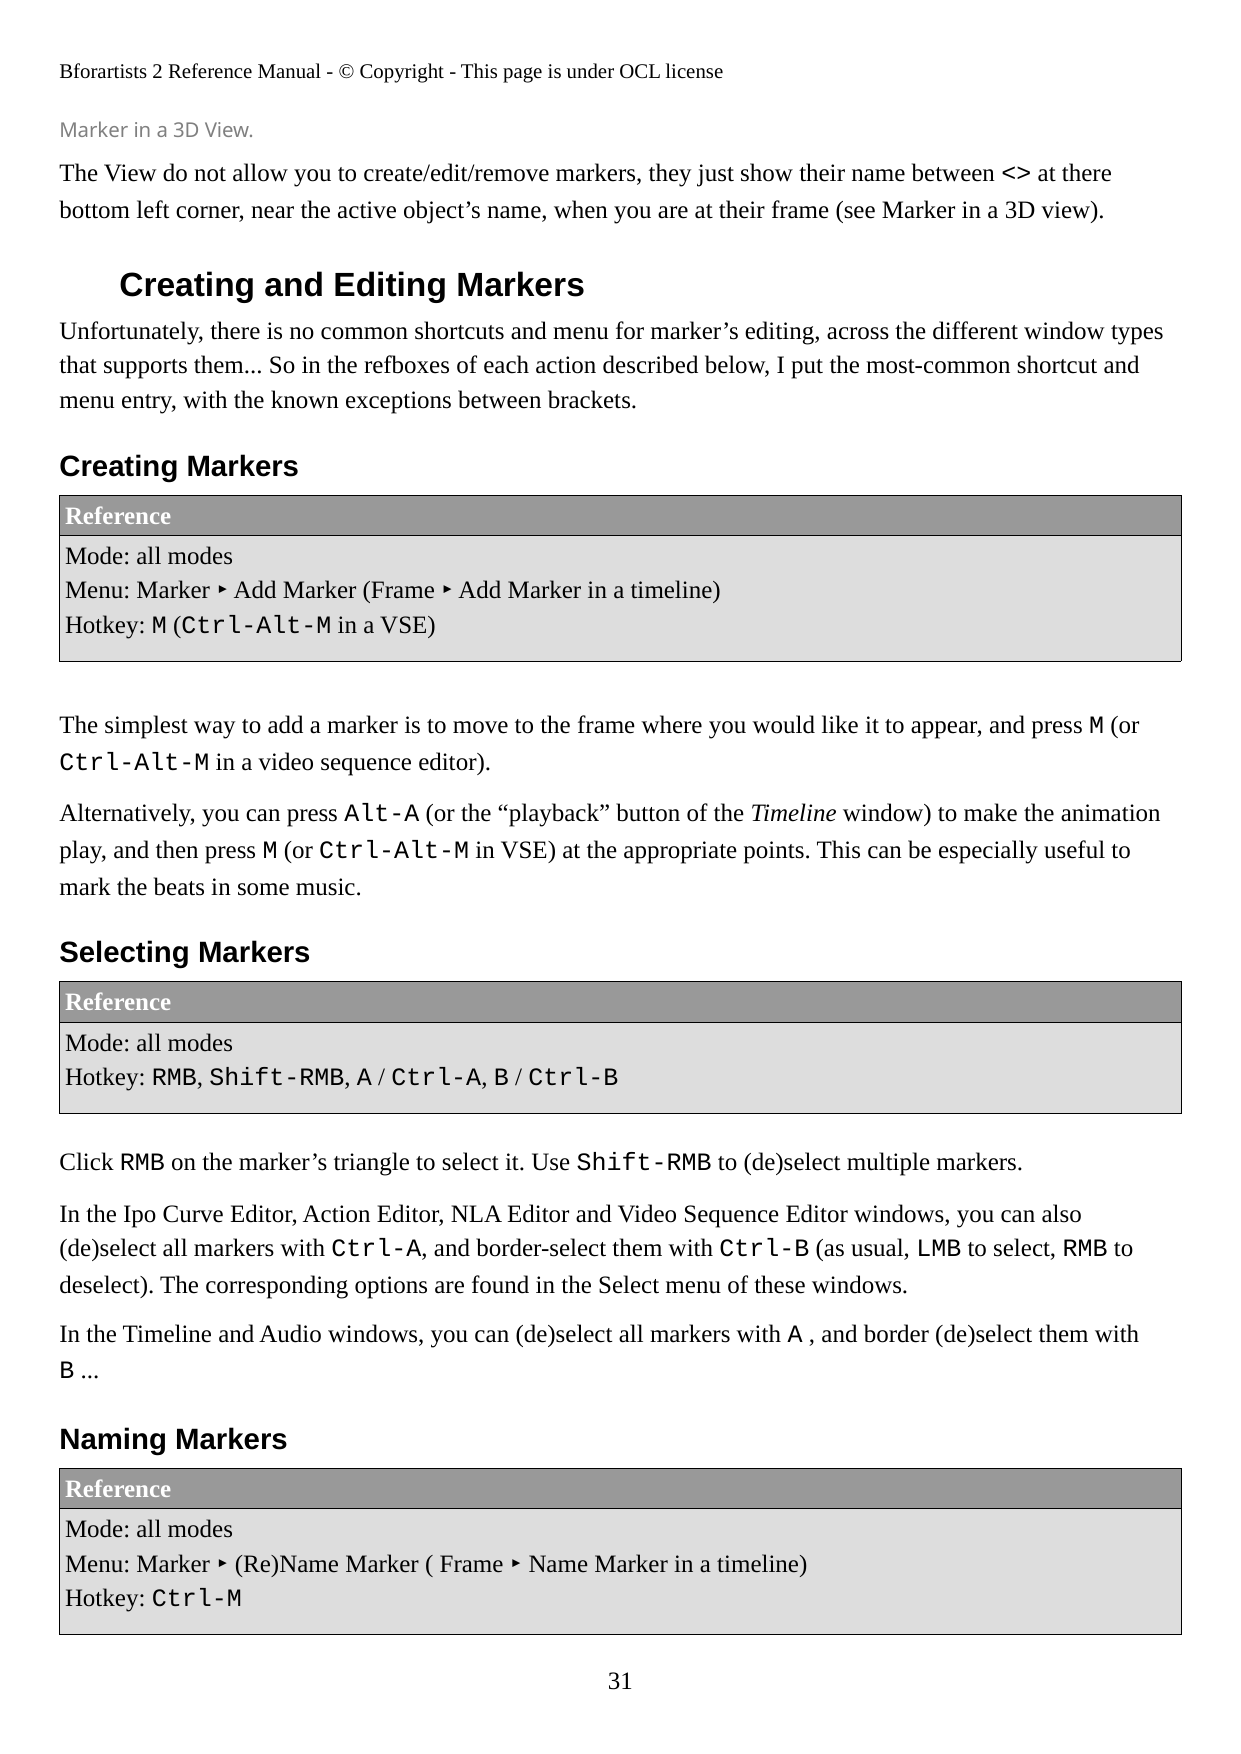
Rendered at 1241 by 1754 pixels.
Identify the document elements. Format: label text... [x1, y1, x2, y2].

text Click RMB on the marker’s triangle to select it. Use Shift-RMB to (de)select multiple markers. [59, 1147, 1181, 1178]
table_cell Mode: all modes Menu: Marker ‣ (Re)Name Marker ( Frame ‣ Name Marker in a timeline) Hotkey: Ctrl-M [60, 1509, 1181, 1634]
subtitle Naming Markers [59, 1422, 1181, 1456]
text In the Timeline and Audio windows, you can (de)select all markers with A , and border (de)select them with B ... [59, 1319, 1181, 1386]
table_cell Mode: all modes Hotkey: RMB, Shift-RMB, A / Ctrl-A, B / Ctrl-B [60, 1023, 1181, 1113]
text Unfortunately, there is no common shortcuts and menu for marker’s editing, across the different window types that supports them... So in the refboxes of each action described below, I put the most-common shortcut and menu entry, with the known exceptions between brackets. [59, 316, 1181, 414]
text In the Ipo Curve Editor, Action Editor, NLA Editor and Video Sequence Editor windows, you can also (de)select all markers with Ctrl-A, and border-select them with Ctrl-B (as usual, LMB to select, RMB to deselect). The corresponding options are found in the Select menu of these windows. [59, 1199, 1181, 1299]
subtitle Creating and Editing Markers [59, 265, 1181, 303]
subtitle Selecting Markers [59, 935, 1181, 969]
table_header Reference [60, 1469, 1181, 1508]
text The simplest way to add a marker is to move to the frame where you would like it to appear, and press M (or Ctrl-Alt-M in a video sequence editor). [59, 710, 1181, 778]
table_header Reference [60, 496, 1181, 535]
table_cell Mode: all modes Menu: Marker ‣ Add Marker (Frame ‣ Add Marker in a timeline) Hotkey: M (Ctrl-Alt-M in a VSE) [60, 536, 1181, 661]
text Alternatively, you can press Alt-A (or the “playback” button of the Timeline window) to make the animation play, and then press M (or Ctrl-Alt-M in VSE) at the appropriate points. This can be especially useful to mark the beats in some music. [59, 798, 1181, 900]
text Marker in a 3D View. [59, 113, 1181, 144]
subtitle Creating Markers [59, 449, 1181, 482]
table_header Reference [60, 982, 1181, 1022]
text The View do not allow you to create/edit/remove markers, they just show their name between <> at there bottom left corner, near the active object’s name, when you are at their frame (see Marker in a 3D view). [59, 158, 1181, 224]
